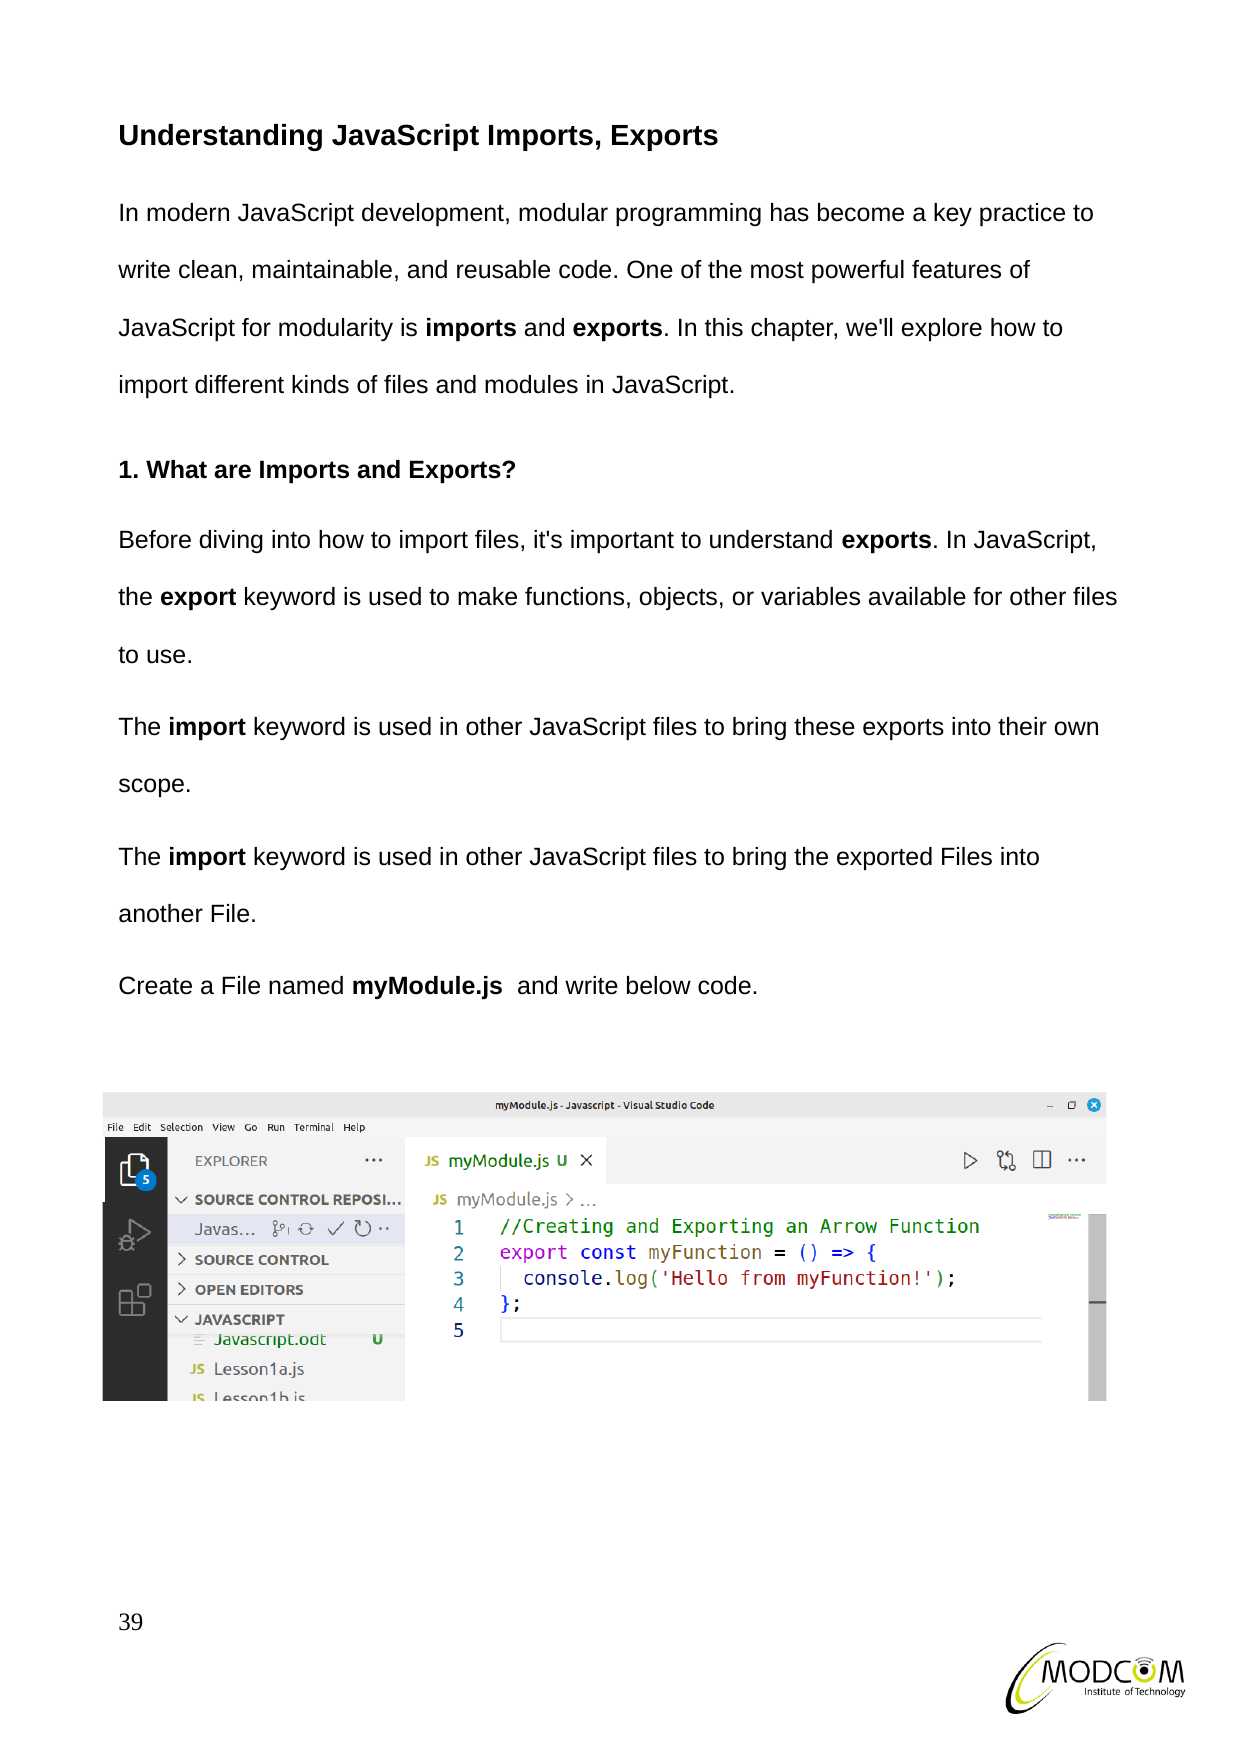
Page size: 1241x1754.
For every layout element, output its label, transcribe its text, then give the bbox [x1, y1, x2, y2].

text In modern JavaScript development, modular programming has become a key practice to write clean, maintainable, and reusable code. One of the most powerful features of JavaScript for modularity is imports and exports. In this chapter, we'll explore how to import different kinds of files and modules in JavaScript. [118, 198, 1122, 399]
text Create a File named myModule.js and write below code. [118, 971, 1122, 1000]
subtitle 1. What are Imports and Exports? [118, 455, 1122, 483]
text The import keyword is used in other JavaScript files to bring the exported Files into another File. [118, 841, 1122, 928]
subtitle Understanding JavaScript Imports, Exports [118, 118, 1122, 152]
text The import keyword is used in other JavaScript files to bring these exports into their own scope. [118, 712, 1122, 798]
picture [997, 1626, 1191, 1718]
text Before diving into how to import files, it's important to understand exports. In JavaScript, the export keyword is used to make functions, objects, or variables available for other files to use. [118, 525, 1122, 668]
